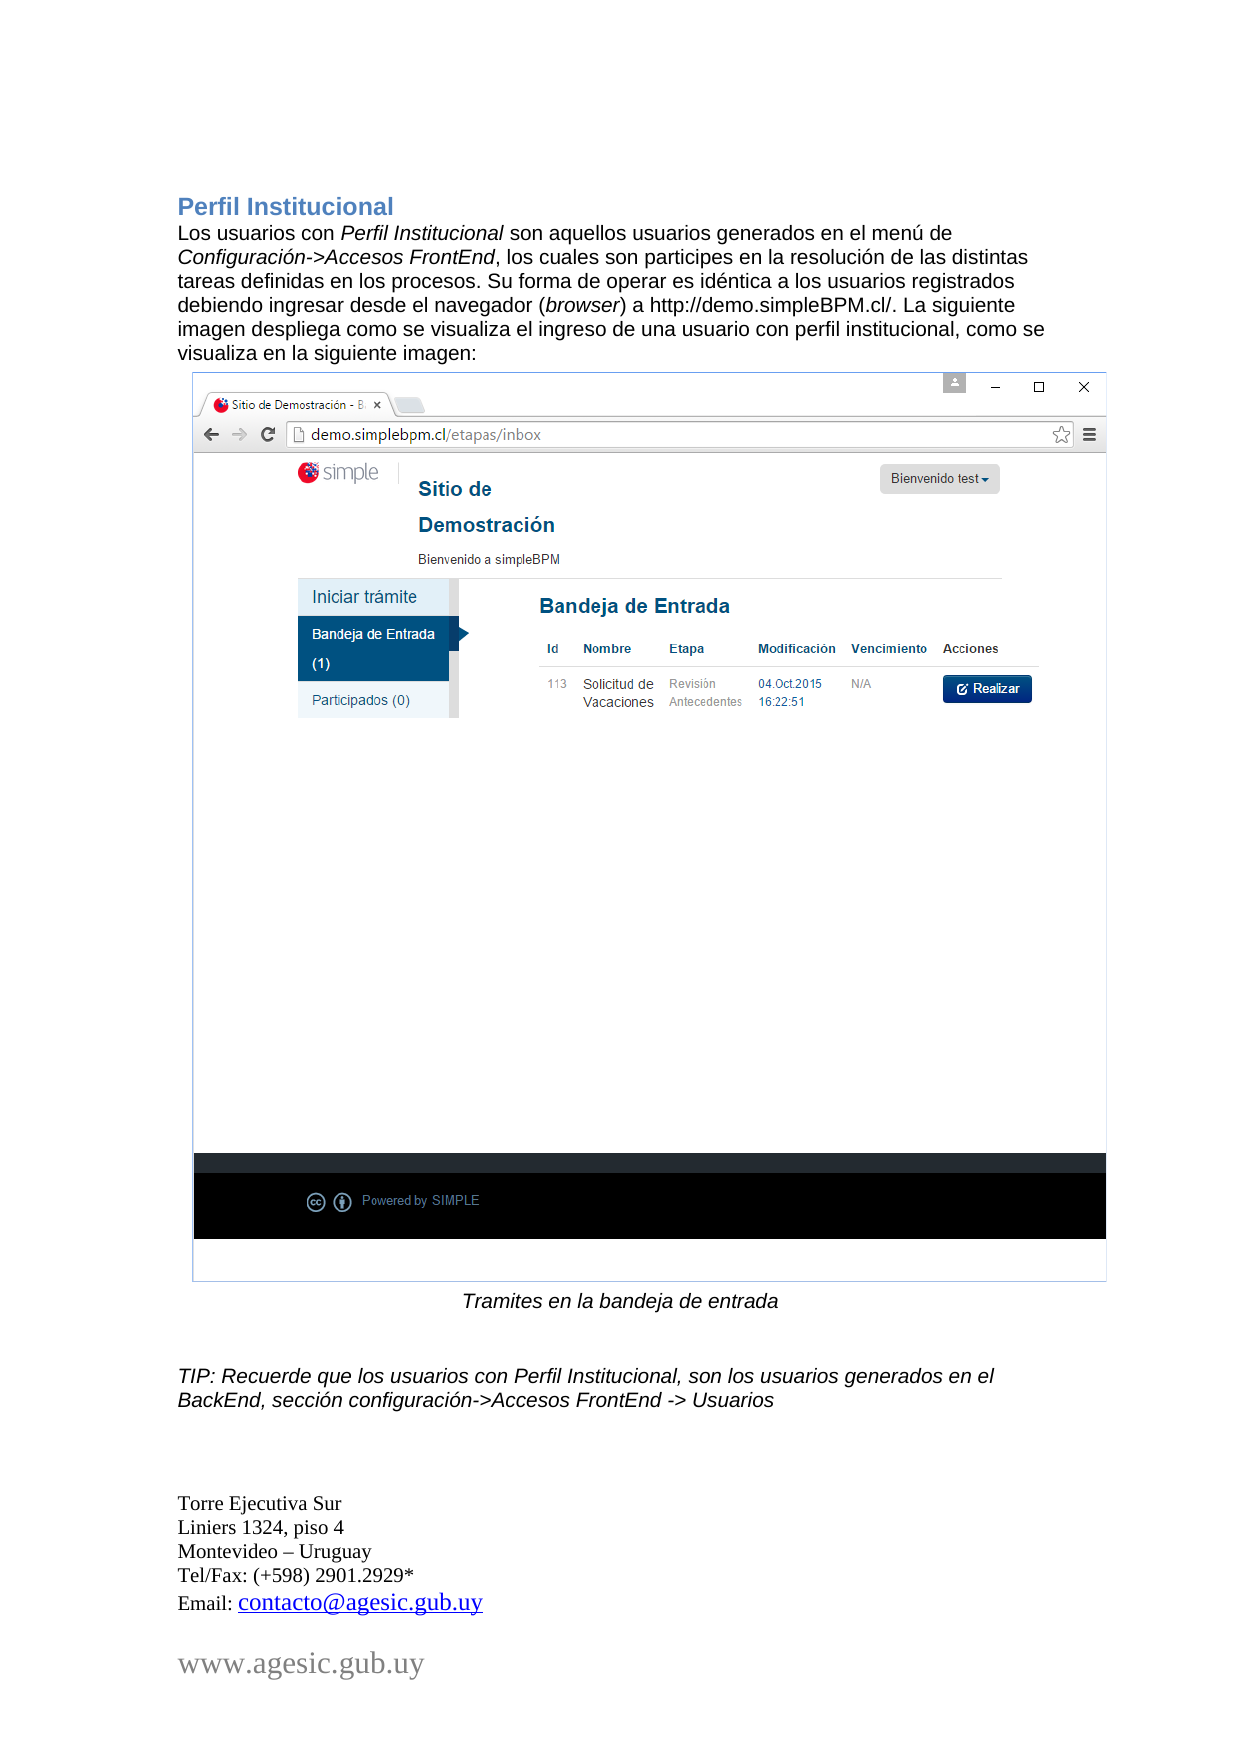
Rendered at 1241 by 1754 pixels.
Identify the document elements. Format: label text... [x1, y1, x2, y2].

subtitle Perfil Institucional [177, 192, 1063, 221]
text Tramites en la bandeja de entrada [177, 1289, 1063, 1313]
picture [192, 372, 1107, 1282]
text Los usuarios con Perfil Institucional son aquellos usuarios generados en el menú de Configuración->Accesos FrontEnd, los cuales son participes en la resolución de las distintas tareas definidas en los procesos. Su forma de operar es idéntica a los usuarios registrados debiendo ingresar desde el navegador (browser) a http://demo.simpleBPM.cl/. La siguiente imagen despliega como se visualiza el ingreso de una usuario con perfil institucional, como se visualiza en la siguiente imagen: [177, 221, 1063, 365]
table_header TIP: Recuerde que los usuarios con Perfil Institucional, son los usuarios generados en el BackEnd, sección configuración->Accesos FrontEnd -> Usuarios [166, 1326, 1074, 1415]
